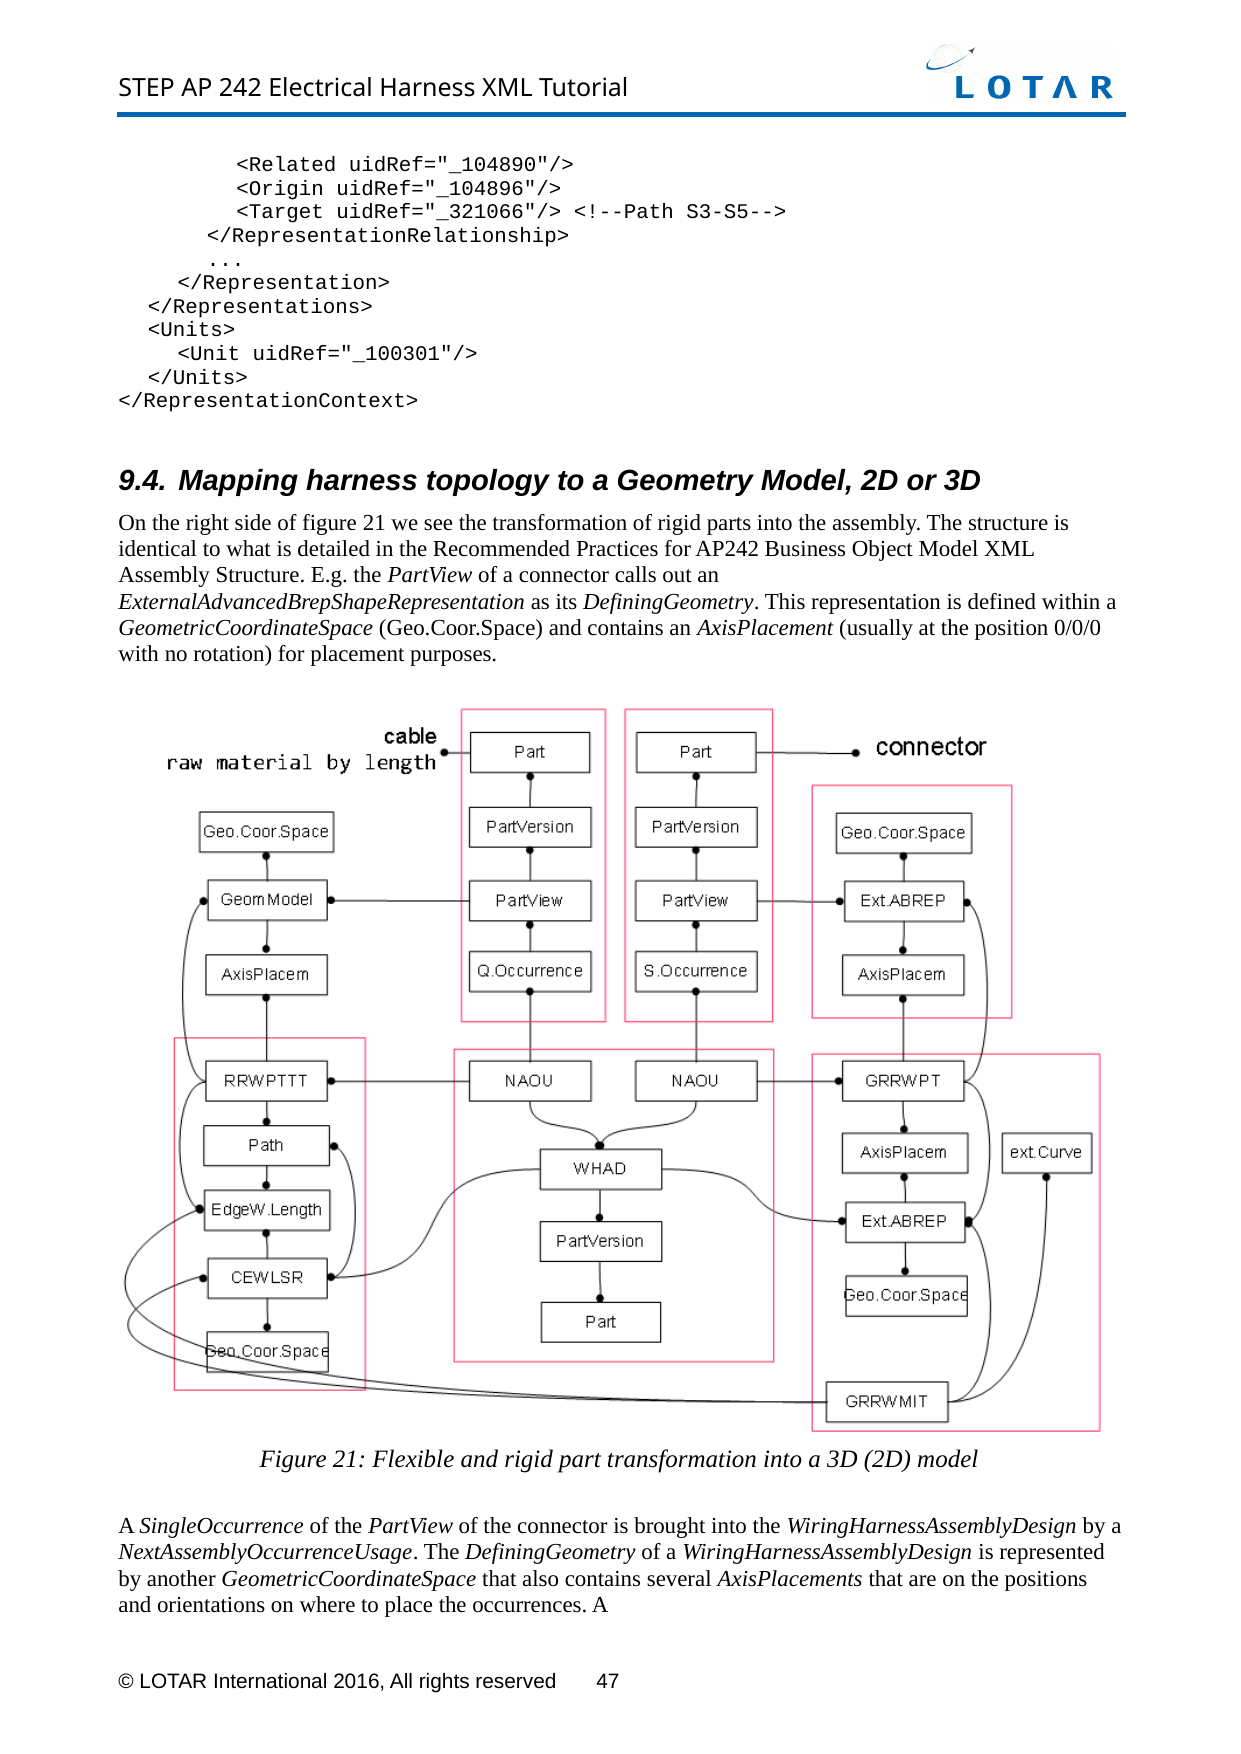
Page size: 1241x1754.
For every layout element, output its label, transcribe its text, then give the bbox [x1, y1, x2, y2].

text <Unit uidRef="_100301"/> [118, 343, 1122, 367]
text <Units> [118, 319, 1122, 343]
text </Units> [118, 367, 1122, 390]
text </Representations> [118, 296, 1122, 319]
text </RepresentationContext> [118, 390, 1122, 414]
text <Origin uidRef="_104896"/> [118, 178, 1122, 201]
text </Representation> [118, 272, 1122, 296]
text <Related uidRef="_104890"/> [118, 154, 1122, 178]
text Figure 21: Flexible and rigid part transformation into a 3D (2D) model [118, 1445, 1122, 1473]
text ... [118, 248, 1122, 272]
text A SingleOccurrence of the PartView of the connector is brought into the WiringHarnessAssemblyDesign by a NextAssemblyOccurrenceUsage. The DefiningGeometry of a WiringHarnessAssemblyDesign is represented by another GeometricCoordinateSpace that also contains several AxisPlacements that are on the positions and orientations on where to place the occurrences. A [118, 1512, 1122, 1617]
subtitle Mapping harness topology to a Geometry Model, 2D or 3D [118, 463, 1122, 496]
text <Target uidRef="_321066"/> <!--Path S3-S5--> [118, 201, 1122, 225]
text On the right side of figure 21 we see the transformation of rigid parts into the assembly. The structure is identical to what is detailed in the Recommended Practices for AP242 Business Object Model XML Assembly Structure. E.g. the PartView of a connector calls out an ExternalAdvancedBrepShapeRepresentation as its DefiningGeometry. This representation is defined within a GeometricCoordinateSpace (Geo.Coor.Space) and contains an AxisPlacement (usually at the position 0/0/0 with no rotation) for placement purposes. [118, 509, 1122, 667]
text </RepresentationRelationship> [118, 225, 1122, 248]
